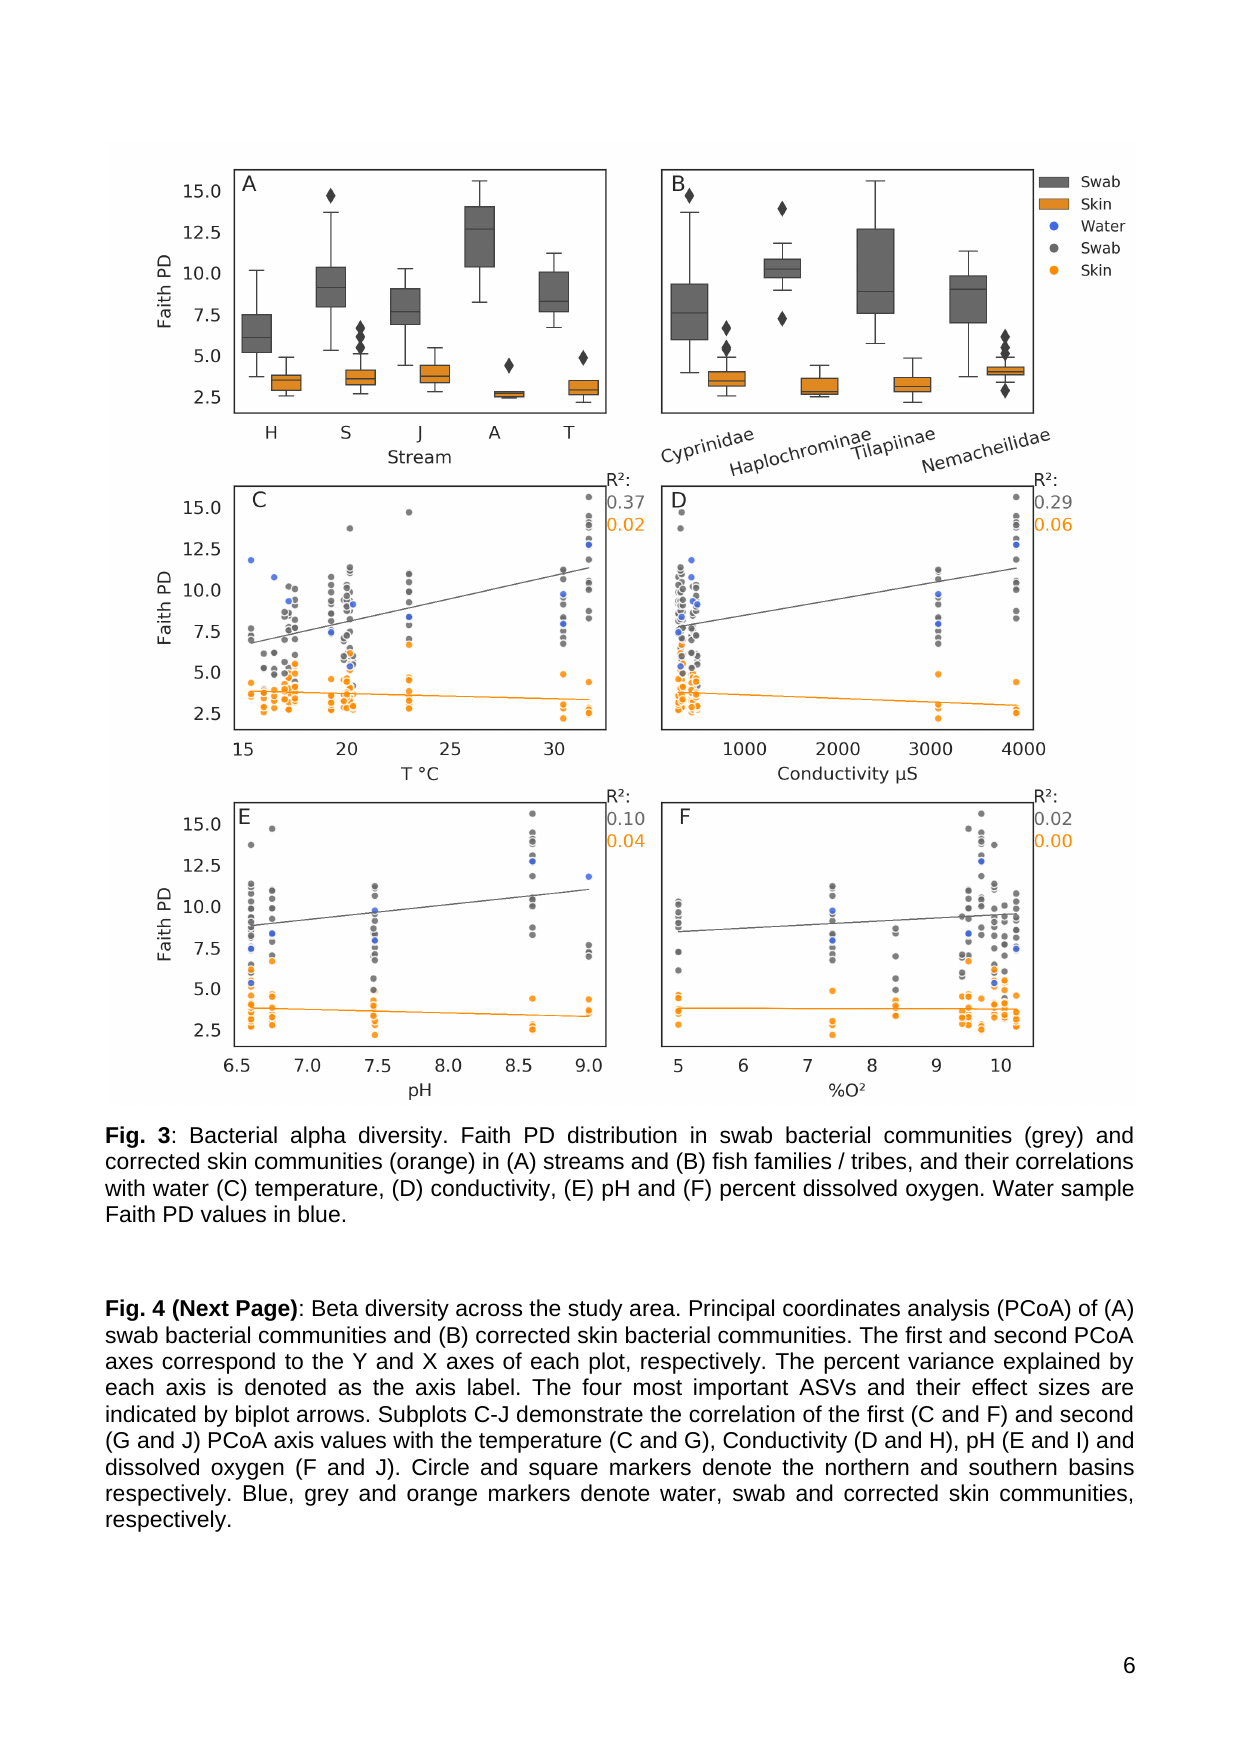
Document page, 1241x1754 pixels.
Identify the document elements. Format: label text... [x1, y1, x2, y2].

text [105, 129, 1136, 140]
picture [105, 140, 1136, 1109]
text Fig. 3: Bacterial alpha diversity. Faith PD distribution in swab bacterial communities (grey) and corrected skin communities (orange) in (A) streams and (B) fish families / tribes, and their correlations with water (C) temperature, (D) conductivity, (E) pH and (F) percent dissolved oxygen. Water sample Faith PD values in blue. [105, 1109, 1136, 1227]
text Fig. 4 (Next Page): Beta diversity across the study area. Principal coordinates analysis (PCoA) of (A) swab bacterial communities and (B) corrected skin bacterial communities. The first and second PCoA axes correspond to the Y and X axes of each plot, respectively. The percent variance explained by each axis is denoted as the axis label. The four most important ASVs and their effect sizes are indicated by biplot arrows. Subplots C-J demonstrate the correlation of the first (C and F) and second (G and J) PCoA axis values with the temperature (C and G), Conductivity (D and H), pH (E and I) and dissolved oxygen (F and J). Circle and square markers denote the northern and southern basins respectively. Blue, grey and orange markers denote water, swab and corrected skin communities, respectively. [105, 1295, 1136, 1532]
